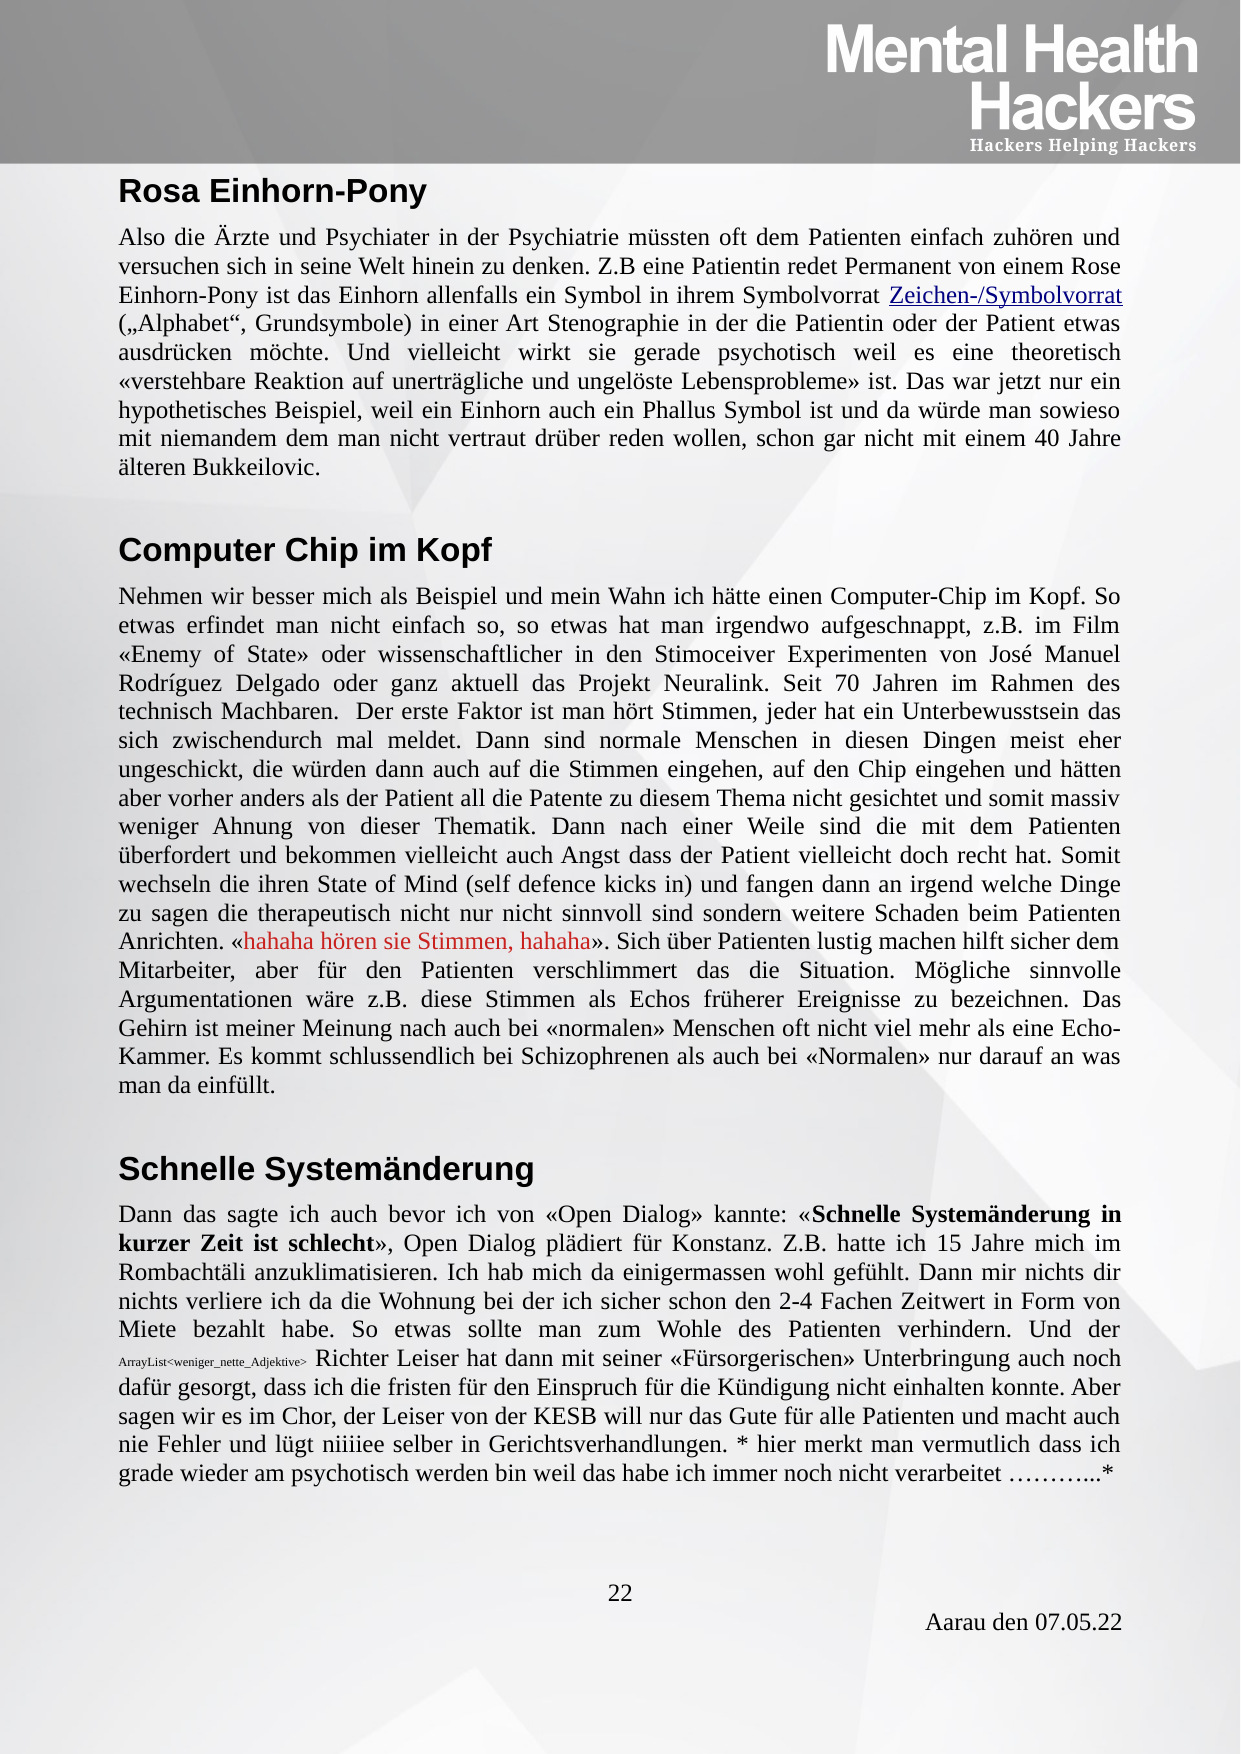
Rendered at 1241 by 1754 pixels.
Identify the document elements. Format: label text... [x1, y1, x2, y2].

text Dann das sagte ich auch bevor ich von «Open Dialog» kannte: «Schnelle Systemänderung in kurzer Zeit ist schlecht», Open Dialog plädiert für Konstanz. Z.B. hatte ich 15 Jahre mich im Rombachtäli anzuklimatisieren. Ich hab mich da einigermassen wohl gefühlt. Dann mir nichts dir nichts verliere ich da die Wohnung bei der ich sicher schon den 2-4 Fachen Zeitwert in Form von Miete bezahlt habe. So etwas sollte man zum Wohle des Patienten verhindern. Und der ArrayList<weniger_nette_Adjektive> Richter Leiser hat dann mit seiner «Fürsorgerischen» Unterbringung auch noch dafür gesorgt, dass ich die fristen für den Einspruch für die Kündigung nicht einhalten konnte. Aber sagen wir es im Chor, der Leiser von der KESB will nur das Gute für alle Patienten und macht auch nie Fehler und lügt niiiiee selber in Gerichtsverhandlungen. * hier merkt man vermutlich dass ich grade wieder am psychotisch werden bin weil das habe ich immer noch nicht verarbeitet ………...* [118, 1199, 1122, 1487]
subtitle Computer Chip im Kopf [118, 531, 1122, 569]
subtitle Rosa Einhorn-Pony [118, 171, 1122, 210]
subtitle Schnelle Systemänderung [118, 1148, 1122, 1187]
text Nehmen wir besser mich als Beispiel und mein Wahn ich hätte einen Computer-Chip im Kopf. So etwas erfindet man nicht einfach so, so etwas hat man irgendwo aufgeschnappt, z.B. im Film «Enemy of State» oder wissenschaftlicher in den Stimoceiver Experimenten von José Manuel Rodríguez Delgado oder ganz aktuell das Projekt Neuralink. Seit 70 Jahren im Rahmen des technisch Machbaren. Der erste Faktor ist man hört Stimmen, jeder hat ein Unterbewusstsein das sich zwischendurch mal meldet. Dann sind normale Menschen in diesen Dingen meist eher ungeschickt, die würden dann auch auf die Stimmen eingehen, auf den Chip eingehen und hätten aber vorher anders als der Patient all die Patente zu diesem Thema nicht gesichtet und somit massiv weniger Ahnung von dieser Thematik. Dann nach einer Weile sind die mit dem Patienten überfordert und bekommen vielleicht auch Angst dass der Patient vielleicht doch recht hat. Somit wechseln die ihren State of Mind (self defence kicks in) und fangen dann an irgend welche Dinge zu sagen die therapeutisch nicht nur nicht sinnvoll sind sondern weitere Schaden beim Patienten Anrichten. «hahaha hören sie Stimmen, hahaha». Sich über Patienten lustig machen hilft sicher dem [118, 581, 1122, 955]
picture [0, 0, 1241, 1754]
text Mitarbeiter, aber für den Patienten verschlimmert das die Situation. Mögliche sinnvolle Argumentationen wäre z.B. diese Stimmen als Echos früherer Ereignisse zu bezeichnen. Das Gehirn ist meiner Meinung nach auch bei «normalen» Menschen oft nicht viel mehr als eine Echo-Kammer. Es kommt schlussendlich bei Schizophrenen als auch bei «Normalen» nur darauf an was man da einfüllt. [118, 955, 1122, 1099]
text Also die Ärzte und Psychiater in der Psychiatrie müssten oft dem Patienten einfach zuhören und versuchen sich in seine Welt hinein zu denken. Z.B eine Patientin redet Permanent von einem Rose Einhorn-Pony ist das Einhorn allenfalls ein Symbol in ihrem Symbolvorrat Zeichen-/Symbolvorrat („Alphabet“, Grundsymbole) in einer Art Stenographie in der die Patientin oder der Patient etwas ausdrücken möchte. Und vielleicht wirkt sie gerade psychotisch weil es eine theoretisch «verstehbare Reaktion auf unerträgliche und ungelöste Lebensprobleme» ist. Das war jetzt nur ein hypothetisches Beispiel, weil ein Einhorn auch ein Phallus Symbol ist und da würde man sowieso mit niemandem dem man nicht vertraut drüber reden wollen, schon gar nicht mit einem 40 Jahre älteren Bukkeilovic. [118, 222, 1122, 481]
